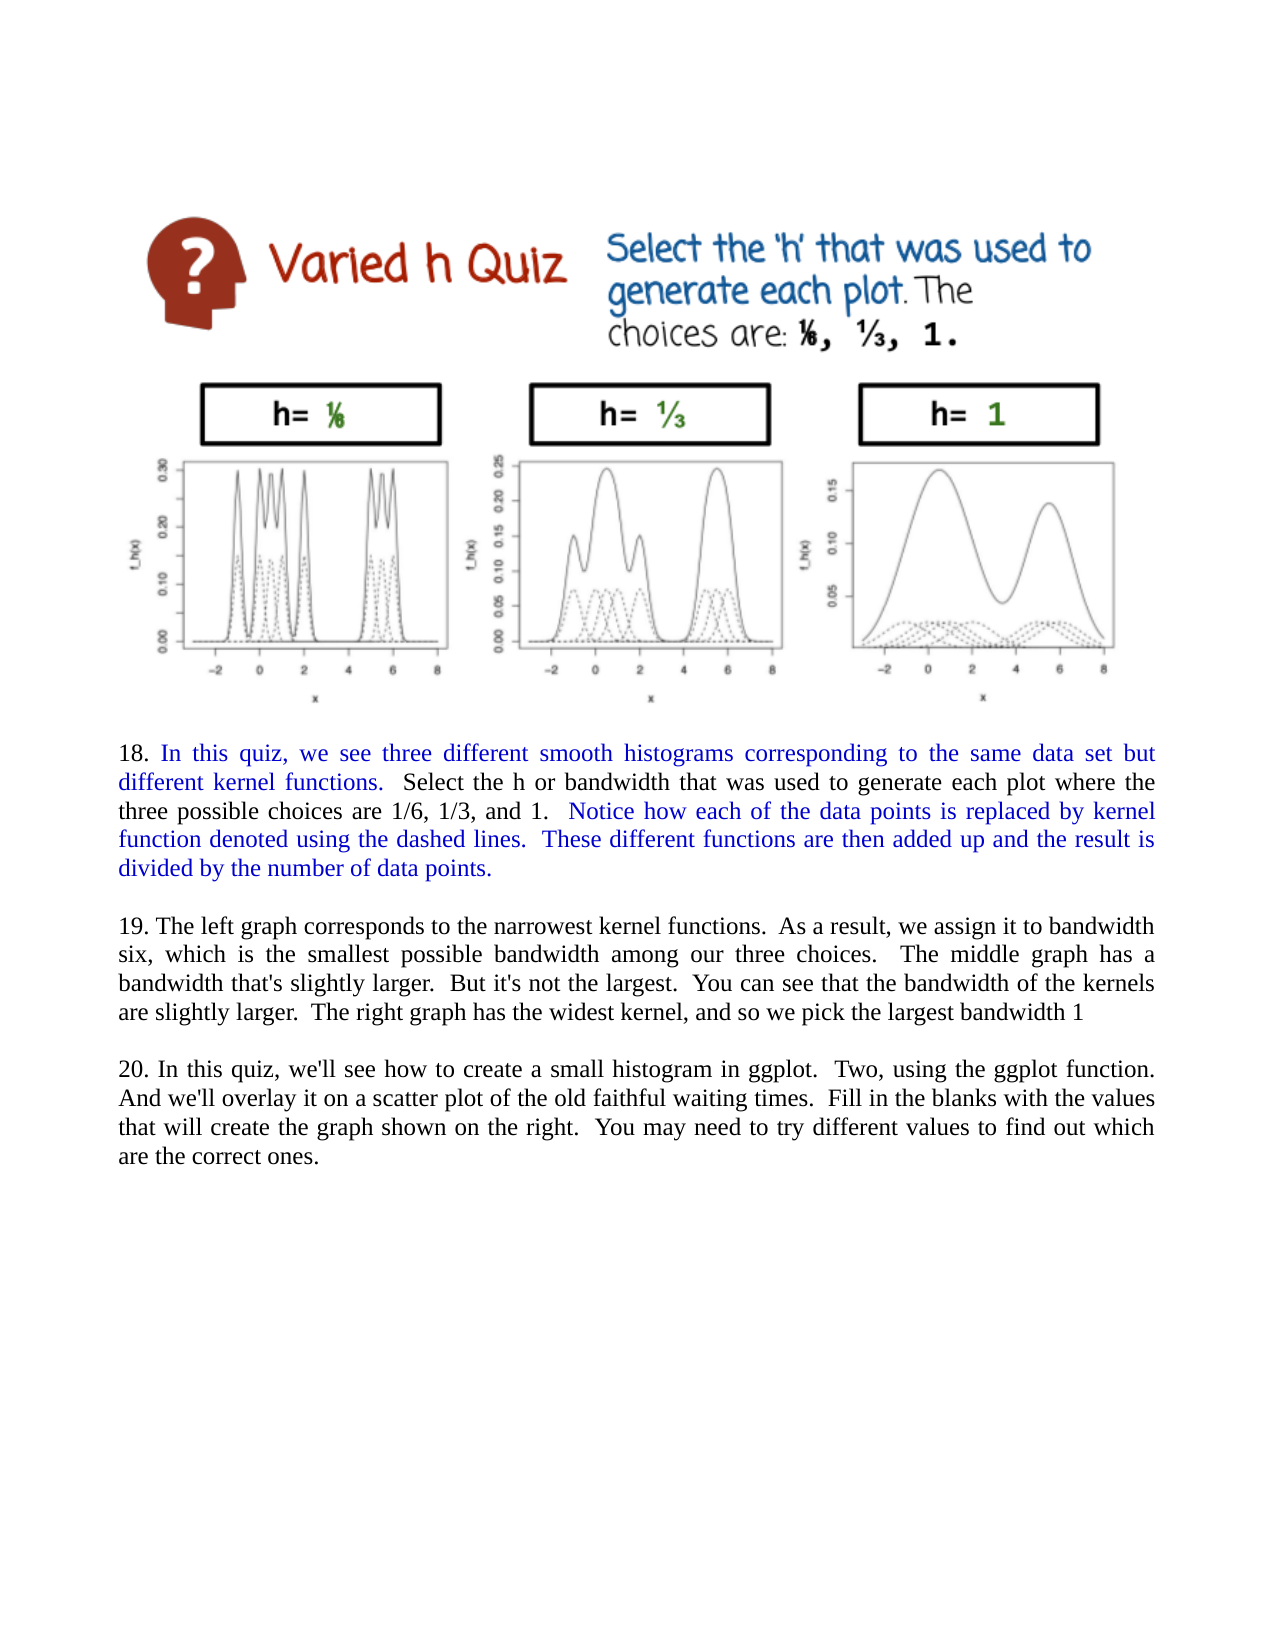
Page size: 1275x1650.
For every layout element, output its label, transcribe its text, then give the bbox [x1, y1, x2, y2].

text 18. In this quiz, we see three different smooth histograms corresponding to the same data set but different kernel functions. Select the h or bandwidth that was used to generate each plot where the three possible choices are 1/6, 1/3, and 1. Notice how each of the data points is replaced by kernel function denoted using the dashed lines. These different functions are then added up and the result is divided by the number of data points. [118, 738, 1157, 882]
picture [118, 204, 1157, 710]
text 20. In this quiz, we'll see how to create a small histogram in ggplot. Two, using the ggplot function. And we'll overlay it on a scatter plot of the old faithful waiting times. Fill in the blanks with the values that will create the graph shown on the right. You may need to try different values to find out which are the correct ones. [118, 1054, 1157, 1169]
text 19. The left graph corresponds to the narrowest kernel functions. As a result, we assign it to bandwidth six, which is the smallest possible bandwidth among our three choices. The middle graph has a bandwidth that's slightly larger. But it's not the largest. You can see that the bandwidth of the kernels are slightly larger. The right graph has the widest kernel, and so we pick the largest bandwidth 1 [118, 911, 1157, 1026]
